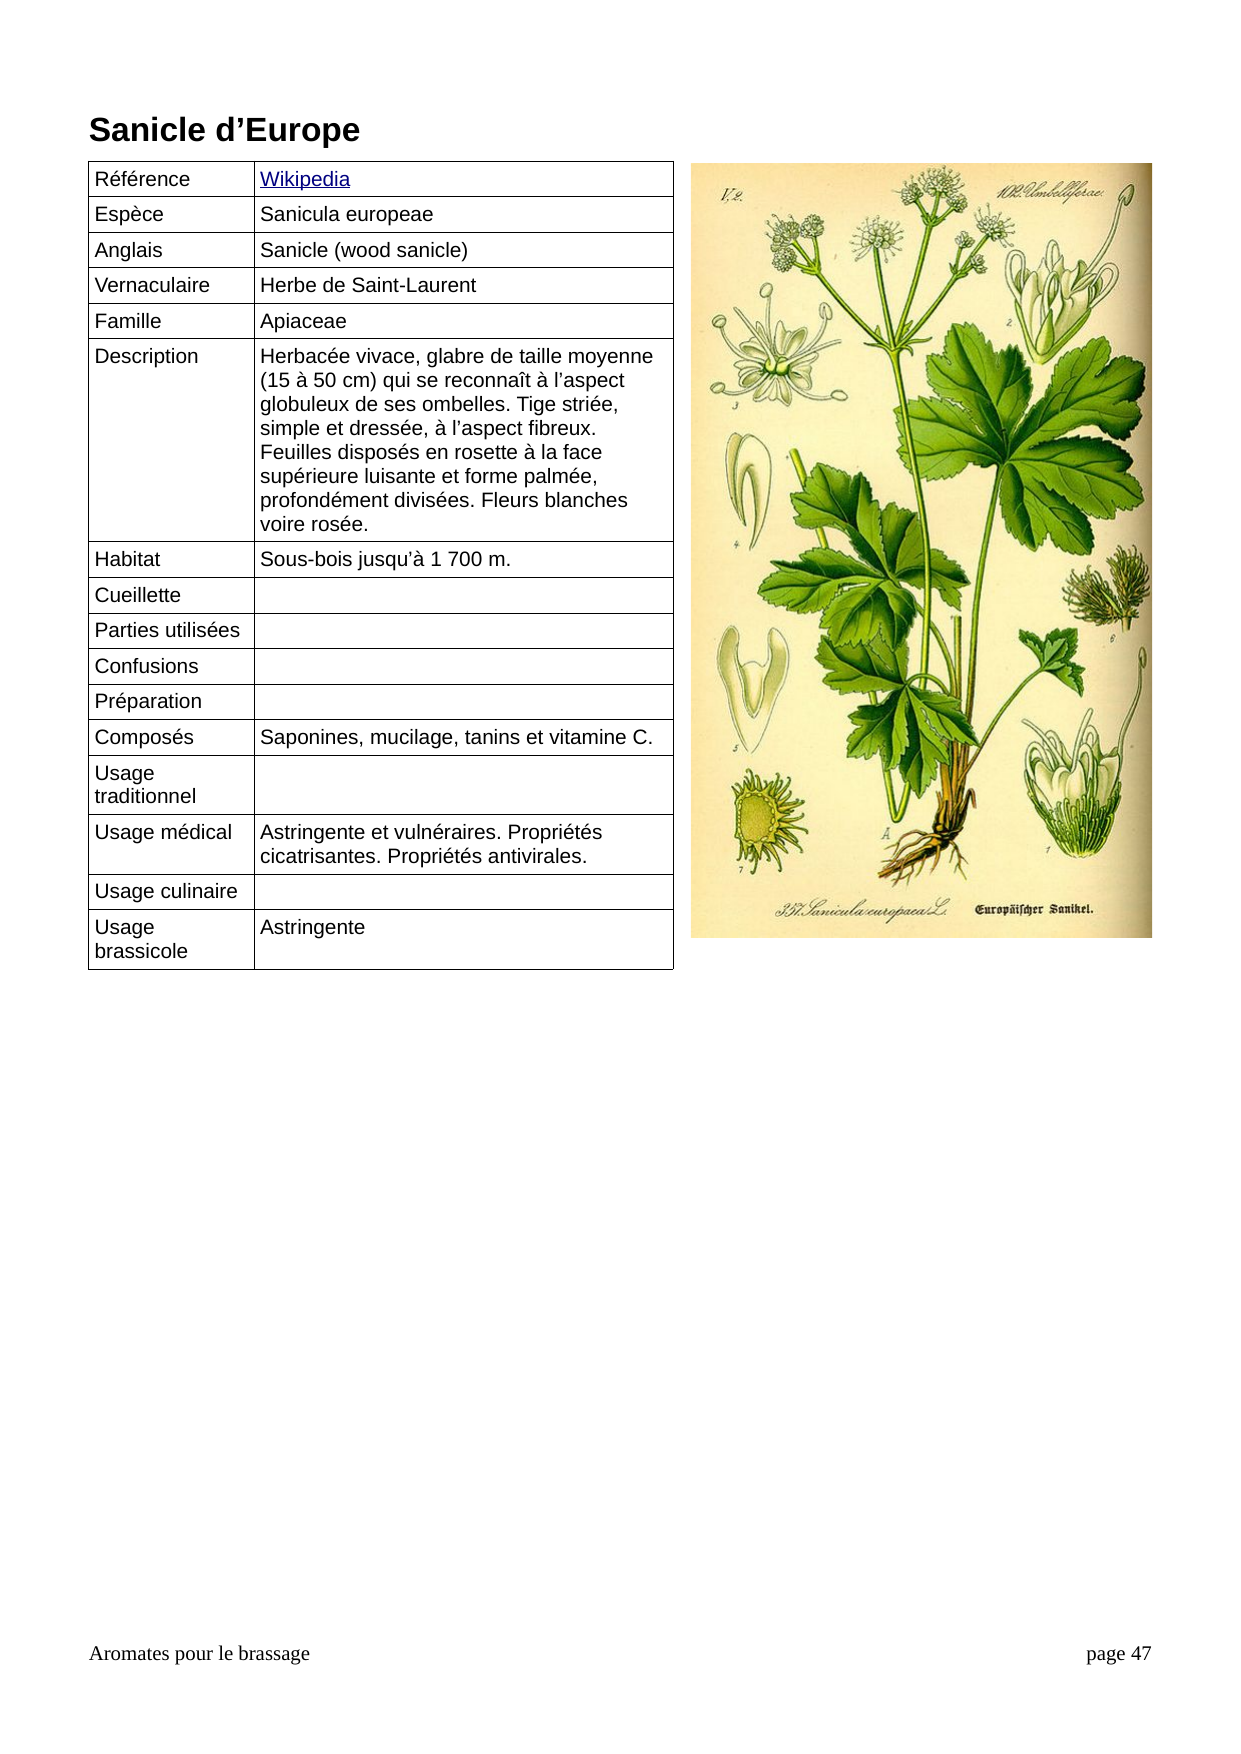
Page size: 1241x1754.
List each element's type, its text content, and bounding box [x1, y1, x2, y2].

table_cell Usage brassicole [89, 910, 254, 968]
table_cell Sous-bois jusqu’à 1 700 m. [255, 542, 673, 577]
table_cell Usage médical [89, 815, 254, 873]
table_cell Sanicula europeae [255, 197, 673, 232]
table_cell Vernaculaire [89, 268, 254, 303]
table_cell [255, 756, 673, 814]
picture [690, 163, 1153, 938]
subtitle Sanicle d’Europe [88, 109, 1152, 148]
table_cell [255, 649, 673, 683]
table_cell Anglais [89, 233, 254, 267]
table_cell [255, 685, 673, 719]
table_cell Composés [89, 720, 254, 754]
table_cell Astringente [255, 910, 673, 968]
table_cell Sanicle (wood sanicle) [255, 233, 673, 267]
table_cell Habitat [89, 542, 254, 577]
table_cell Saponines, mucilage, tanins et vitamine C. [255, 720, 673, 754]
table_cell Famille [89, 304, 254, 338]
table_cell [255, 578, 673, 612]
table_cell Cueillette [89, 578, 254, 612]
table_header Wikipedia [255, 162, 673, 196]
table_cell Usage traditionnel [89, 756, 254, 814]
table_cell Herbacée vivace, glabre de taille moyenne (15 à 50 cm) qui se reconnaît à l’aspect globuleux de ses ombelles. Tige striée, simple et dressée, à l’aspect fibreux. Feuilles disposés en rosette à la face supérieure luisante et forme palmée, profondément divisées. Fleurs blanches voire rosée. [255, 339, 673, 541]
table_cell [255, 875, 673, 909]
table_cell Herbe de Saint-Laurent [255, 268, 673, 303]
table_cell Usage culinaire [89, 875, 254, 909]
table_cell [255, 614, 673, 648]
table_cell Espèce [89, 197, 254, 232]
table_header Référence [89, 162, 254, 196]
table_cell Parties utilisées [89, 614, 254, 648]
table_cell Description [89, 339, 254, 541]
table_cell Confusions [89, 649, 254, 683]
table_cell Apiaceae [255, 304, 673, 338]
table_cell Préparation [89, 685, 254, 719]
table_cell Astringente et vulnéraires. Propriétés cicatrisantes. Propriétés antivirales. [255, 815, 673, 873]
